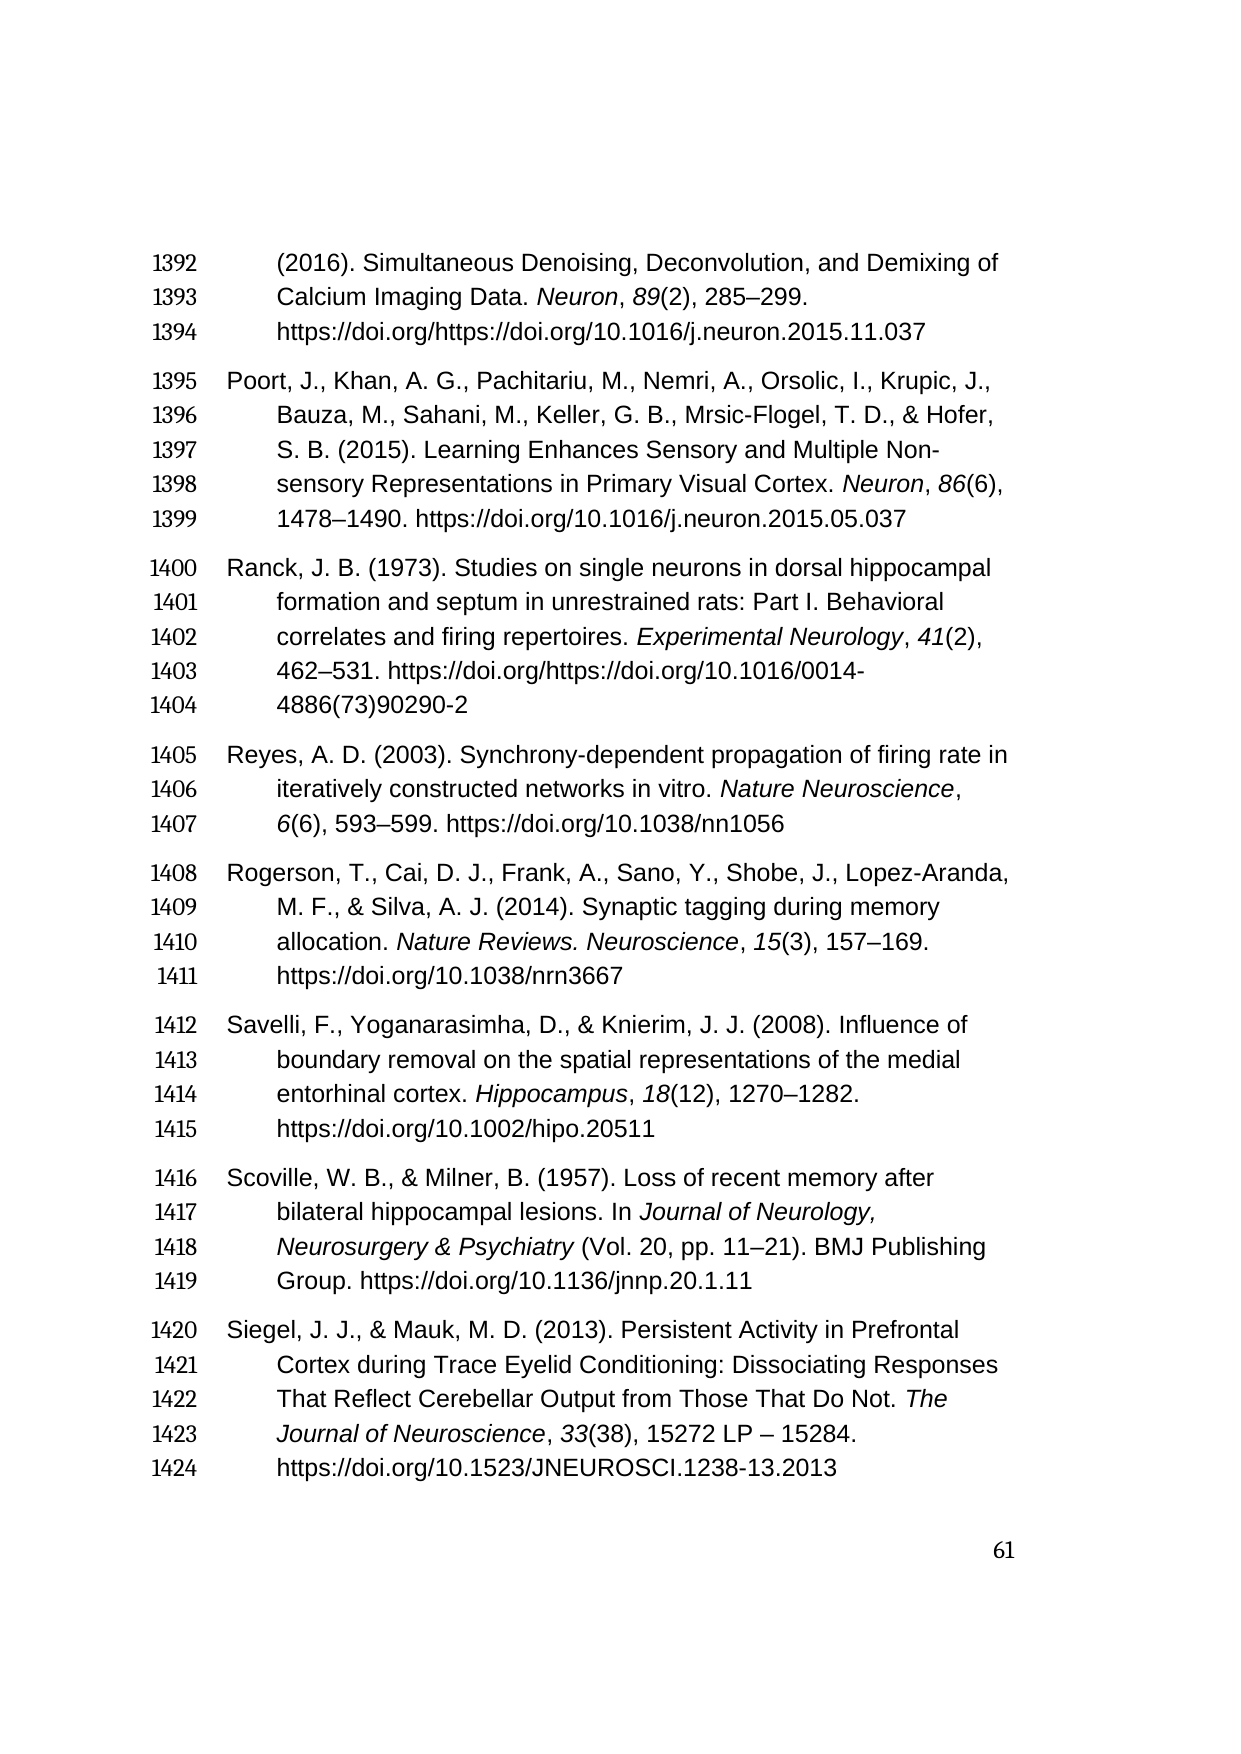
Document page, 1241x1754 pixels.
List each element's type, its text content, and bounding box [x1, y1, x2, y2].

text Poort, J., Khan, A. G., Pachitariu, M., Nemri, A., Orsolic, I., Krupic, J., Bauza, M., Sahani, M., Keller, G. B., Mrsic-Flogel, T. D., & Hofer, S. B. (2015). Learning Enhances Sensory and Multiple Non-sensory Representations in Primary Visual Cortex. Neuron, 86(6), 1478–1490. https://doi.org/10.1016/j.neuron.2015.05.037 [226, 366, 1014, 532]
text Siegel, J. J., & Mauk, M. D. (2013). Persistent Activity in Prefrontal Cortex during Trace Eyelid Conditioning: Dissociating Responses That Reflect Cerebellar Output from Those That Do Not. The Journal of Neuroscience, 33(38), 15272 LP – 15284. https://doi.org/10.1523/JNEUROSCI.1238-13.2013 [226, 1315, 1014, 1482]
text Rogerson, T., Cai, D. J., Frank, A., Sano, Y., Shobe, J., Lopez-Aranda, M. F., & Silva, A. J. (2014). Synaptic tagging during memory allocation. Nature Reviews. Neuroscience, 15(3), 157–169. https://doi.org/10.1038/nrn3667 [226, 858, 1014, 990]
text Reyes, A. D. (2003). Synchrony-dependent propagation of firing rate in iteratively constructed networks in vitro. Nature Neuroscience, 6(6), 593–599. https://doi.org/10.1038/nn1056 [226, 739, 1014, 837]
text Savelli, F., Yoganarasimha, D., & Knierim, J. J. (2008). Influence of boundary removal on the spatial representations of the medial entorhinal cortex. Hippocampus, 18(12), 1270–1282. https://doi.org/10.1002/hipo.20511 [226, 1010, 1014, 1142]
text (2016). Simultaneous Denoising, Deconvolution, and Demixing of Calcium Imaging Data. Neuron, 89(2), 285–299. https://doi.org/https://doi.org/10.1016/j.neuron.2015.11.037 [226, 248, 1014, 345]
text Ranck, J. B. (1973). Studies on single neurons in dorsal hippocampal formation and septum in unrestrained rats: Part I. Behavioral correlates and firing repertoires. Experimental Neurology, 41(2), 462–531. https://doi.org/https://doi.org/10.1016/0014-4886(73)90290-2 [226, 553, 1014, 719]
text Scoville, W. B., & Milner, B. (1957). Loss of recent memory after bilateral hippocampal lesions. In Journal of Neurology, Neurosurgery & Psychiatry (Vol. 20, pp. 11–21). BMJ Publishing Group. https://doi.org/10.1136/jnnp.20.1.11 [226, 1163, 1014, 1295]
